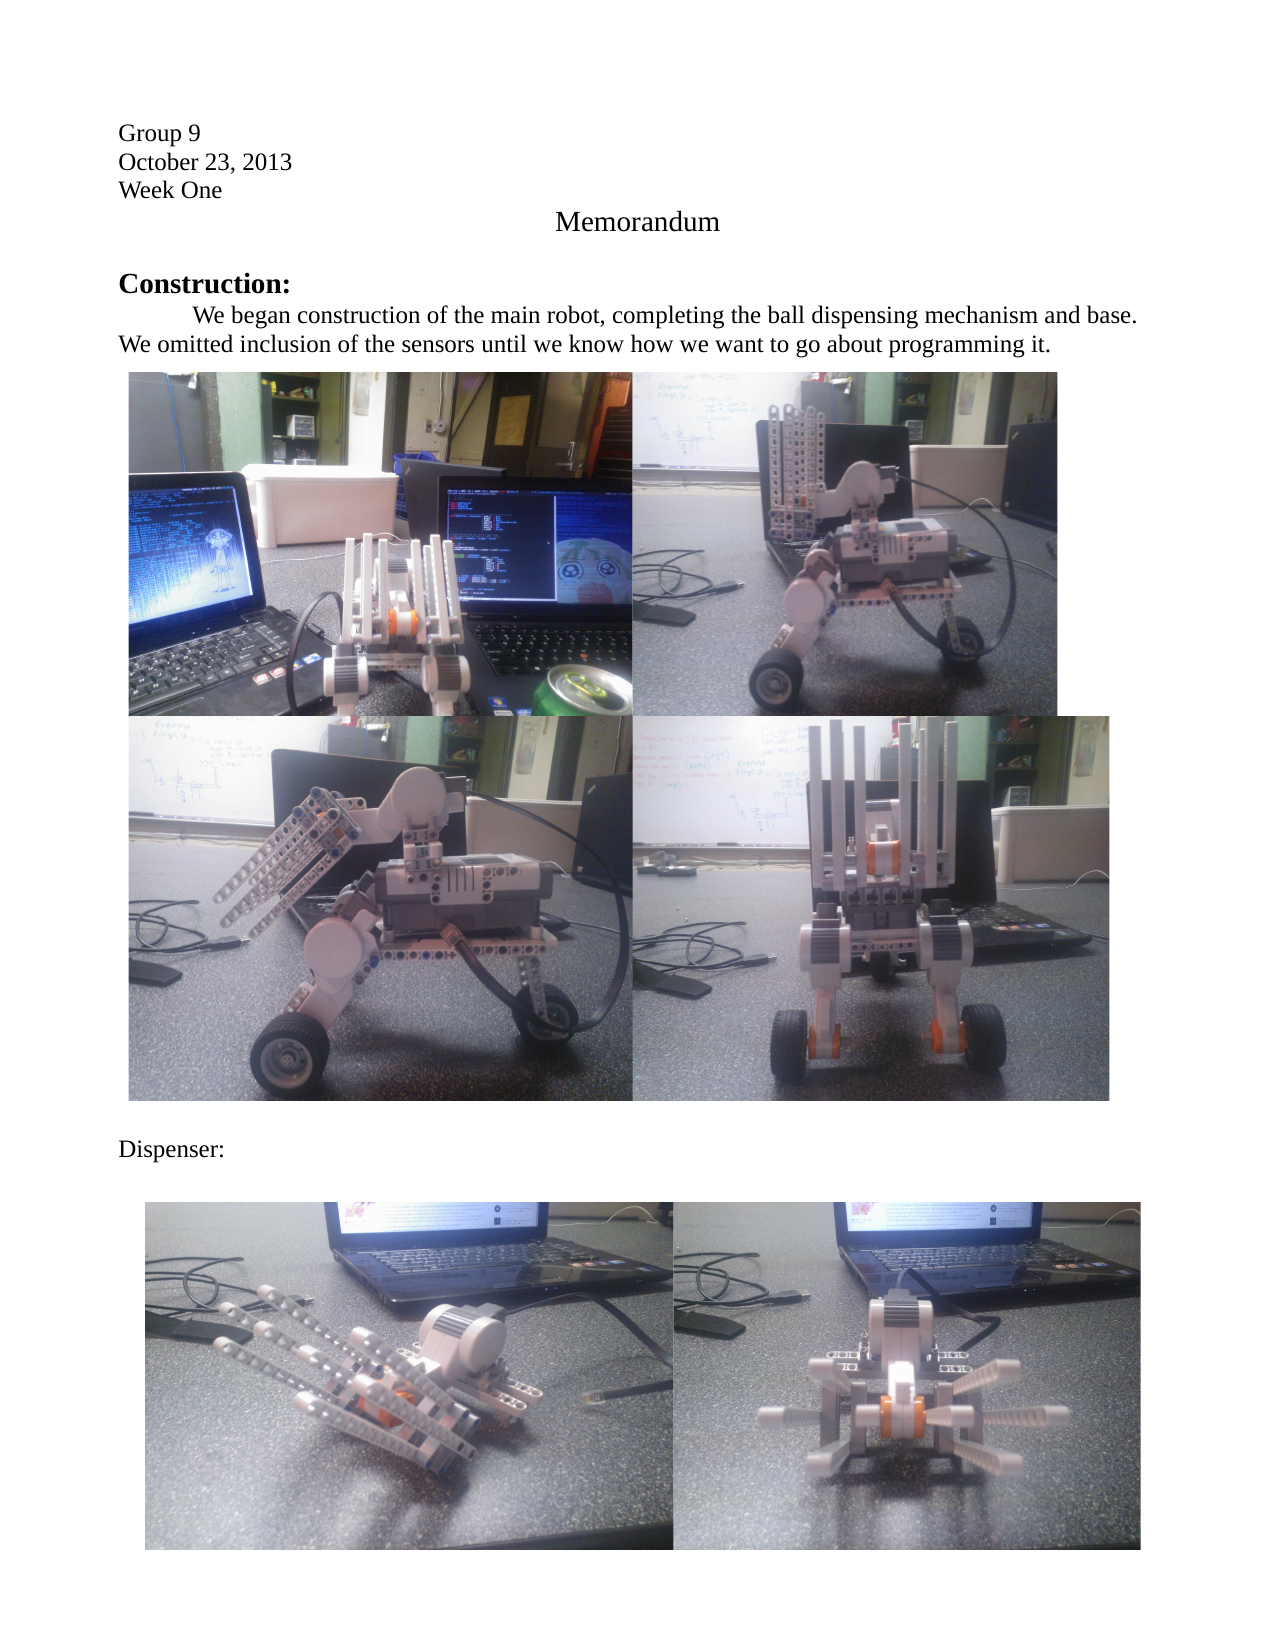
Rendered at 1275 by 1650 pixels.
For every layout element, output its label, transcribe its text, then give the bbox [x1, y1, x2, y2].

text Group 9 [118, 118, 1157, 147]
picture [145, 1202, 1141, 1550]
text Dispenser: [118, 1134, 1157, 1163]
text We began construction of the main robot, completing the ball dispensing mechanism and base. We omitted inclusion of the sensors until we know how we want to go about programming it. [118, 300, 1157, 358]
text October 23, 2013 [118, 147, 1157, 176]
text Construction: [118, 267, 1157, 300]
text Memorandum [118, 204, 1157, 238]
picture [128, 372, 1110, 1101]
text Week One [118, 176, 1157, 204]
